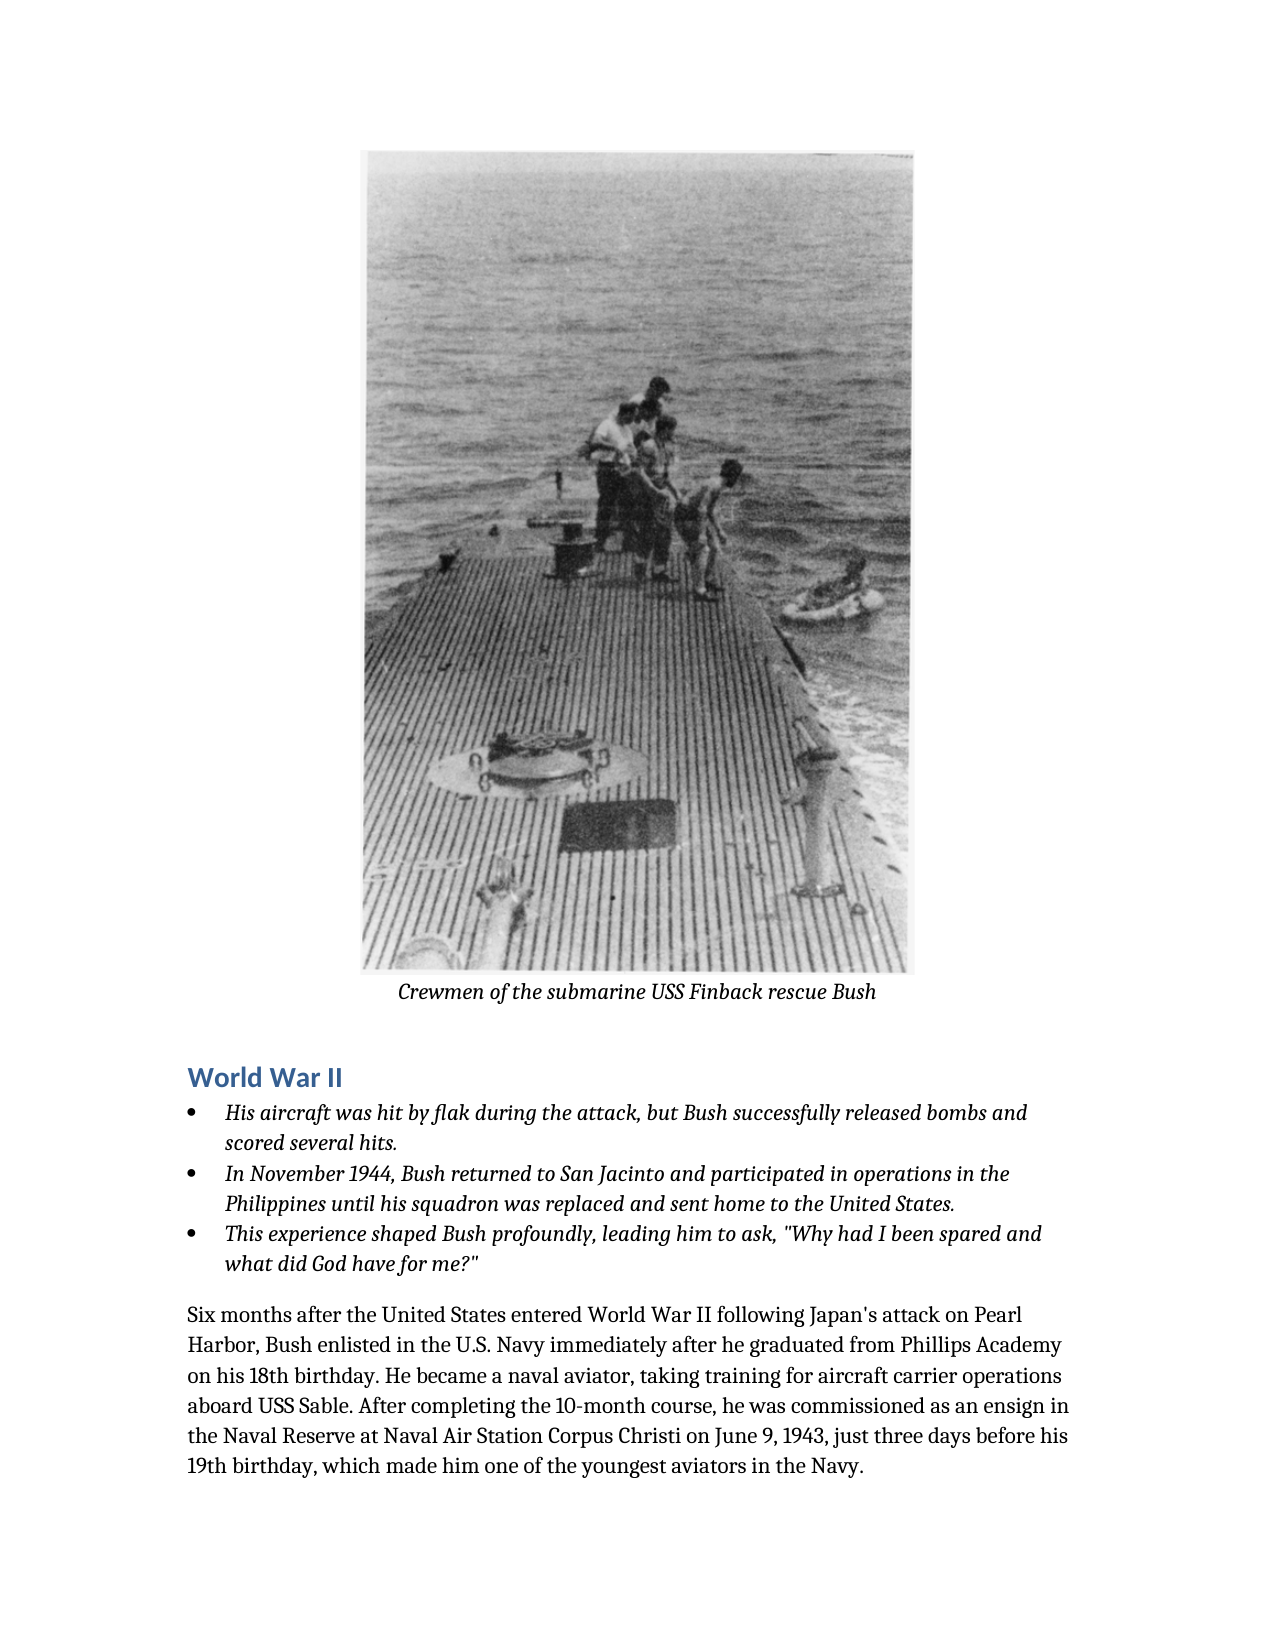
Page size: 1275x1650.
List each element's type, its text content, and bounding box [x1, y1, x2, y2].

subtitle World War II [187, 1059, 1087, 1095]
list His aircraft was hit by flak during the attack, but Bush successfully released bombs and scored several hits. [187, 1100, 1087, 1157]
list In November 1944, Bush returned to San Jacinto and participated in operations in the Philippines until his squadron was replaced and sent home to the United States. [187, 1160, 1087, 1217]
list This experience shaped Bush profoundly, leading him to ask, "Why had I been spared and what did God have for me?" [187, 1221, 1087, 1277]
text Crewmen of the submarine USS Finback rescue Bush [187, 150, 1087, 1005]
picture [360, 150, 915, 975]
text Six months after the United States entered World War II following Japan's attack on Pearl Harbor, Bush enlisted in the U.S. Navy immediately after he graduated from Phillips Academy on his 18th birthday. He became a naval aviator, taking training for aircraft carrier operations aboard USS Sable. After completing the 10-month course, he was commissioned as an ensign in the Naval Reserve at Naval Air Station Corpus Christi on June 9, 1943, just three days before his 19th birthday, which made him one of the youngest aviators in the Navy. [187, 1302, 1087, 1479]
